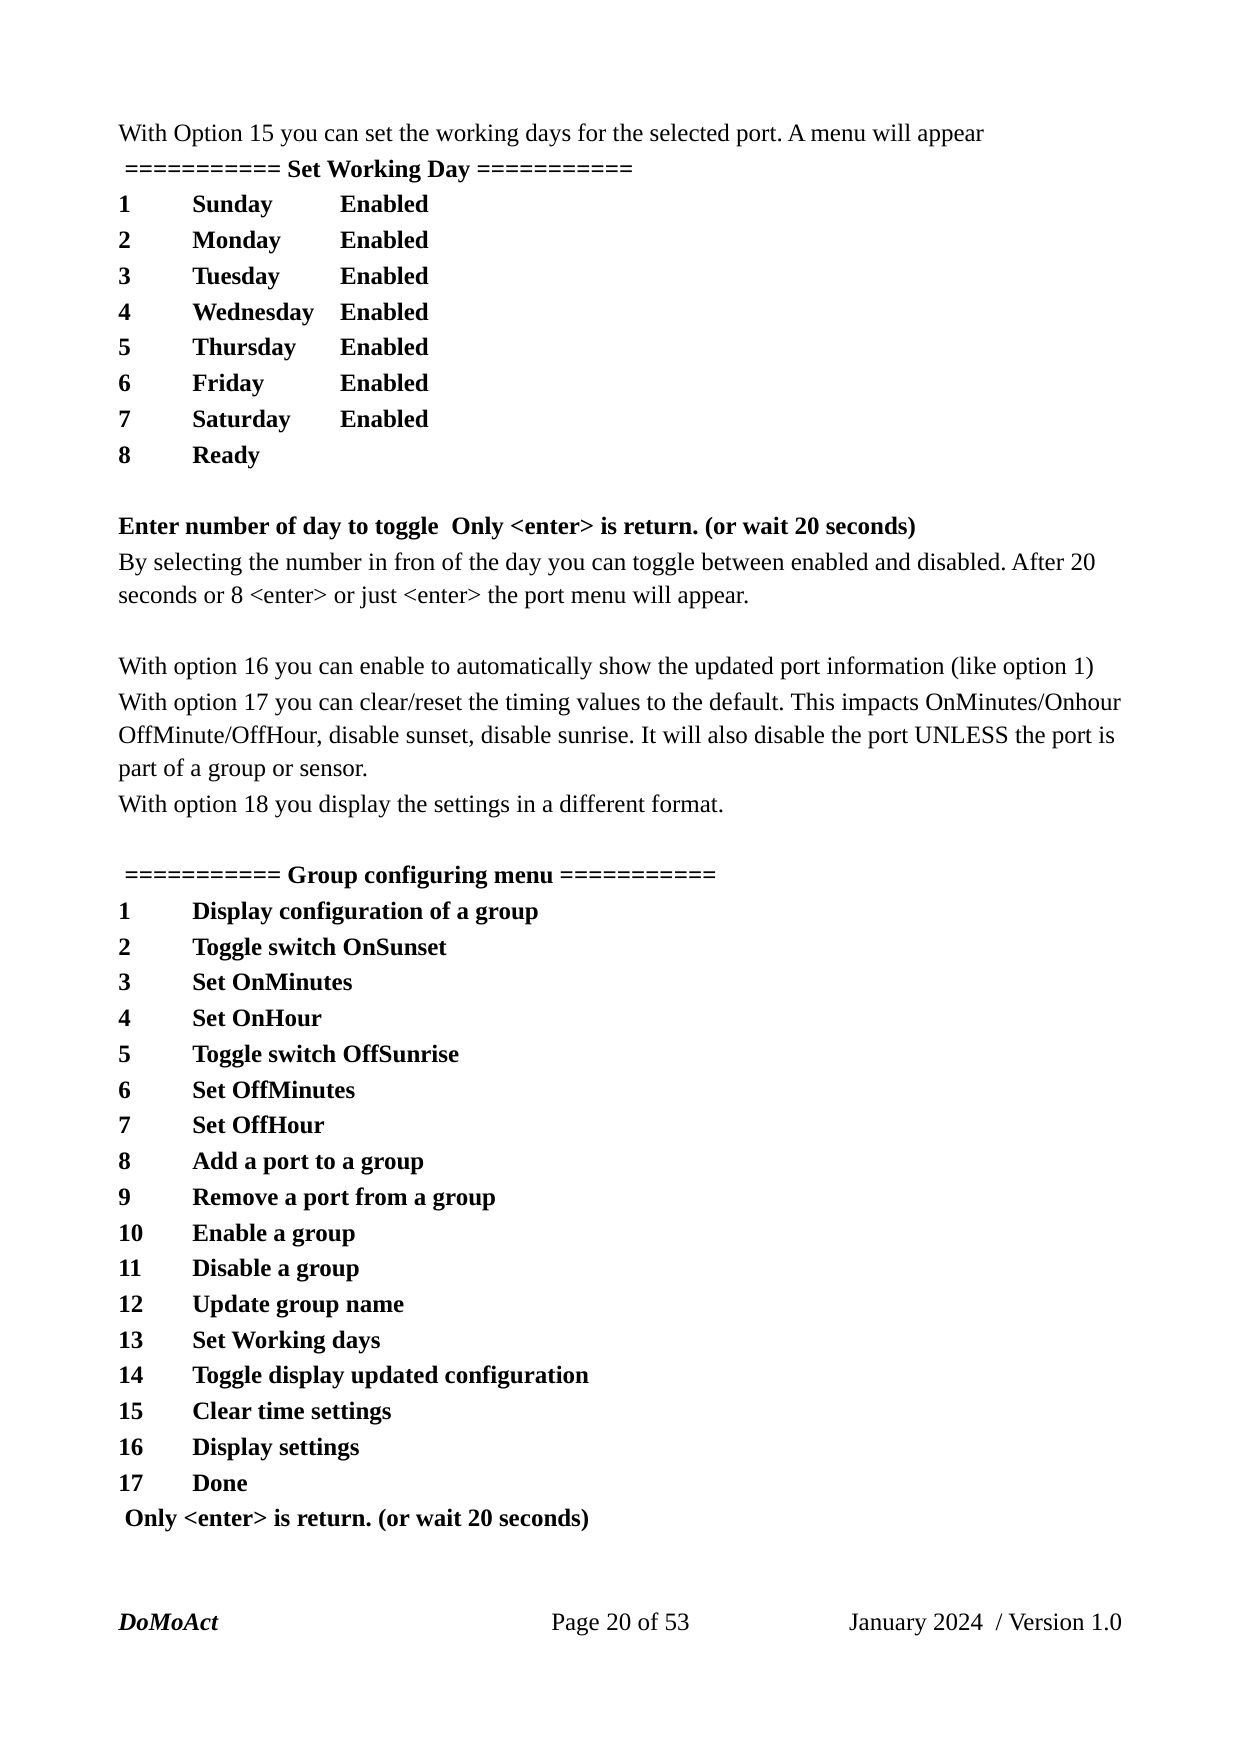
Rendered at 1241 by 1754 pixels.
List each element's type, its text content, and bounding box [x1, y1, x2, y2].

text 4 Wednesday Enabled [118, 297, 1122, 326]
text With option 17 you can clear/reset the timing values to the default. This impacts OnMinutes/Onhour OffMinute/OffHour, disable sunset, disable sunrise. It will also disable the port UNLESS the port is part of a group or sensor. [118, 687, 1122, 782]
text 15 Clear time settings [118, 1396, 1122, 1425]
text 8 Ready [118, 440, 1122, 468]
text 17 Done [118, 1468, 1122, 1496]
text 14 Toggle display updated configuration [118, 1361, 1122, 1389]
text 3 Set OnMinutes [118, 967, 1122, 996]
text 5 Toggle switch OffSunrise [118, 1039, 1122, 1068]
text 6 Set OffMinutes [118, 1075, 1122, 1103]
text Enter number of day to toggle Only <enter> is return. (or wait 20 seconds) [118, 511, 1122, 540]
text With option 18 you display the settings in a different format. [118, 789, 1122, 818]
text 1 Display configuration of a group [118, 896, 1122, 925]
text 7 Set OffHour [118, 1110, 1122, 1139]
text By selecting the number in fron of the day you can toggle between enabled and disabled. After 20 seconds or 8 <enter> or just <enter> the port menu will appear. [118, 547, 1122, 609]
text 1 Sunday Enabled [118, 189, 1122, 218]
text 2 Toggle switch OnSunset [118, 932, 1122, 961]
text 3 Tuesday Enabled [118, 261, 1122, 290]
text 8 Add a port to a group [118, 1146, 1122, 1175]
text Only <enter> is return. (or wait 20 seconds) [118, 1503, 1122, 1532]
text 12 Update group name [118, 1289, 1122, 1318]
text With option 16 you can enable to automatically show the updated port information (like option 1) [118, 651, 1122, 680]
text 9 Remove a port from a group [118, 1182, 1122, 1211]
text 7 Saturday Enabled [118, 404, 1122, 433]
text 2 Monday Enabled [118, 225, 1122, 254]
text 13 Set Working days [118, 1325, 1122, 1353]
text 11 Disable a group [118, 1253, 1122, 1282]
text 16 Display settings [118, 1432, 1122, 1461]
text 10 Enable a group [118, 1218, 1122, 1246]
text With Option 15 you can set the working days for the selected port. A menu will appear [118, 118, 1122, 147]
text 4 Set OnHour [118, 1003, 1122, 1032]
text =========== Set Working Day =========== [118, 154, 1122, 183]
text 5 Thursday Enabled [118, 332, 1122, 361]
text 6 Friday Enabled [118, 368, 1122, 397]
text =========== Group configuring menu =========== [118, 860, 1122, 889]
